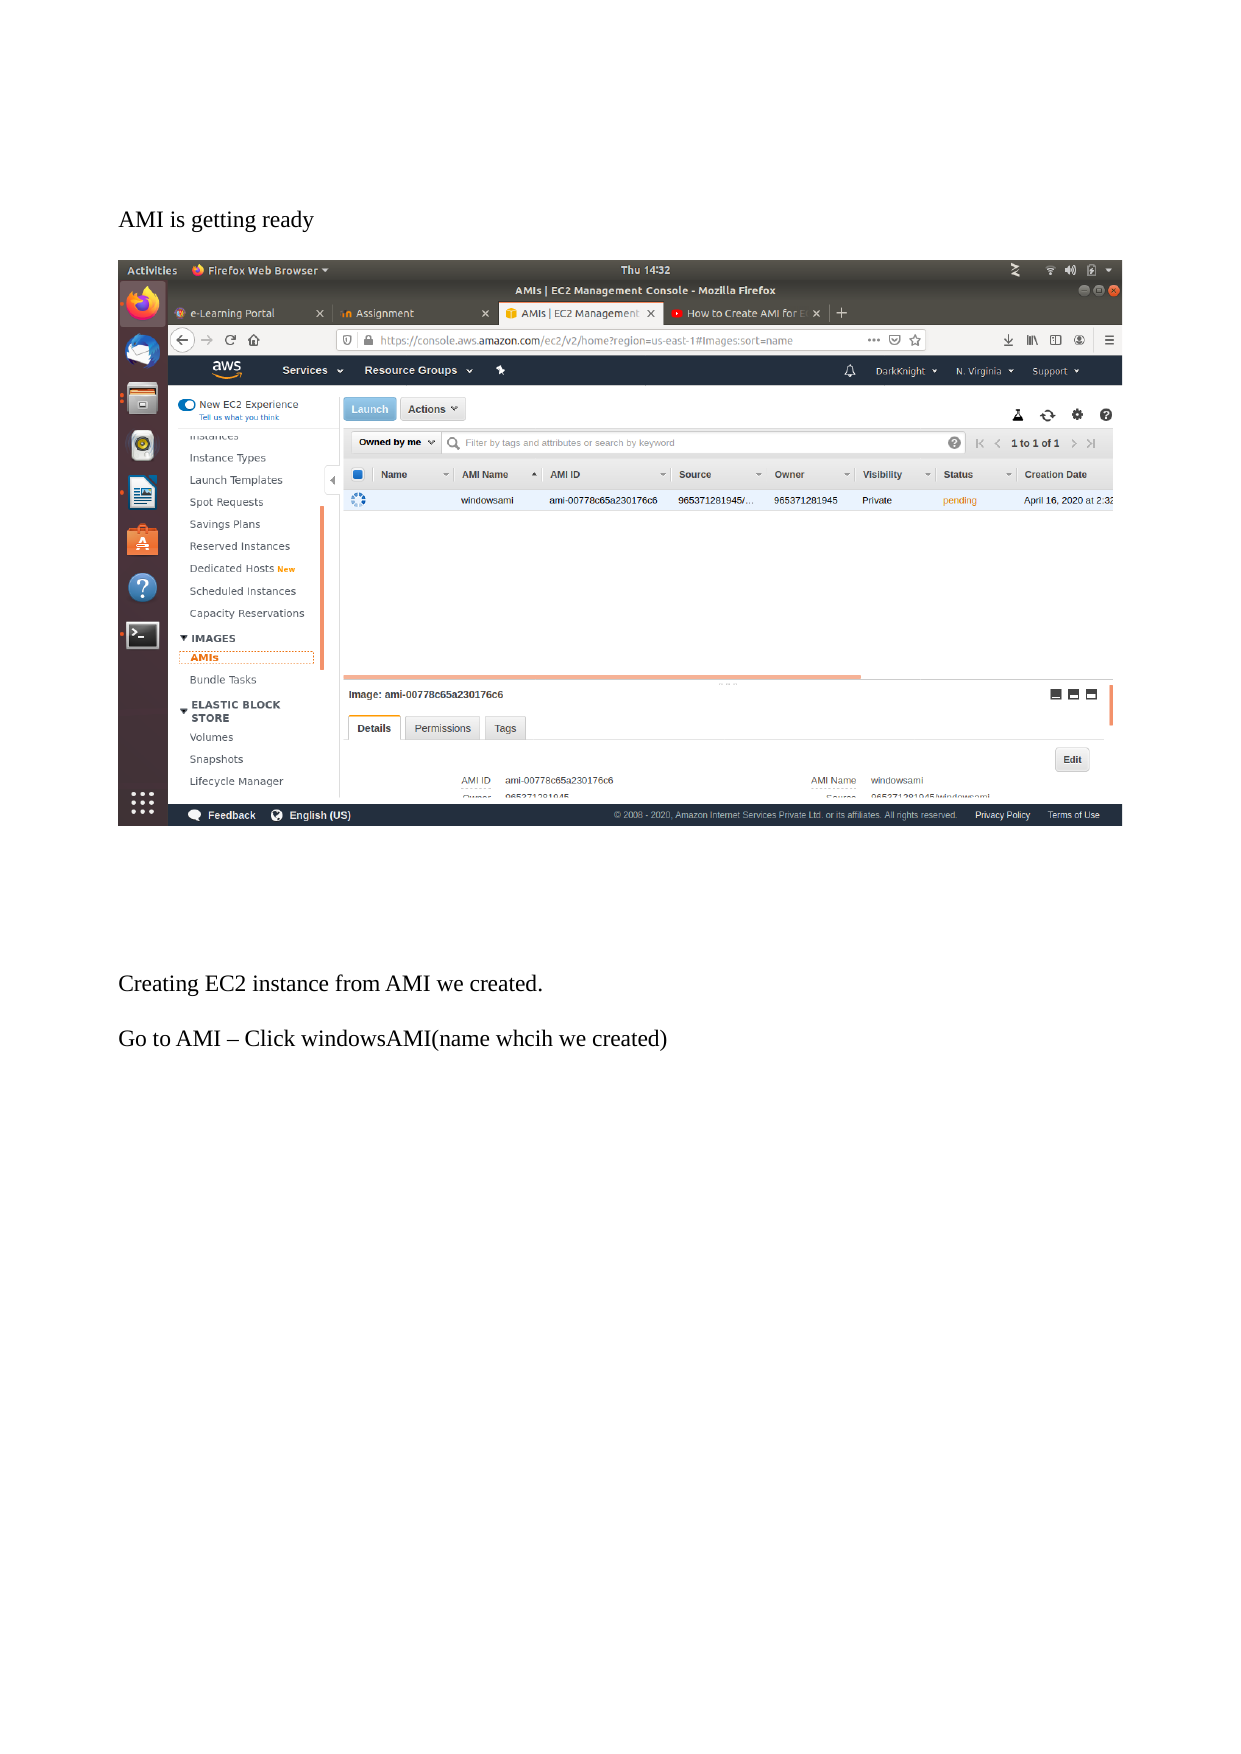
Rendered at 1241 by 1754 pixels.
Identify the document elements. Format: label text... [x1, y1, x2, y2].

picture [118, 260, 1123, 826]
text AMI is getting ready [118, 205, 1122, 232]
text Creating EC2 instance from AMI we created. [118, 969, 1122, 996]
text Go to AMI – Click windowsAMI(name whcih we created) [118, 1025, 1122, 1052]
